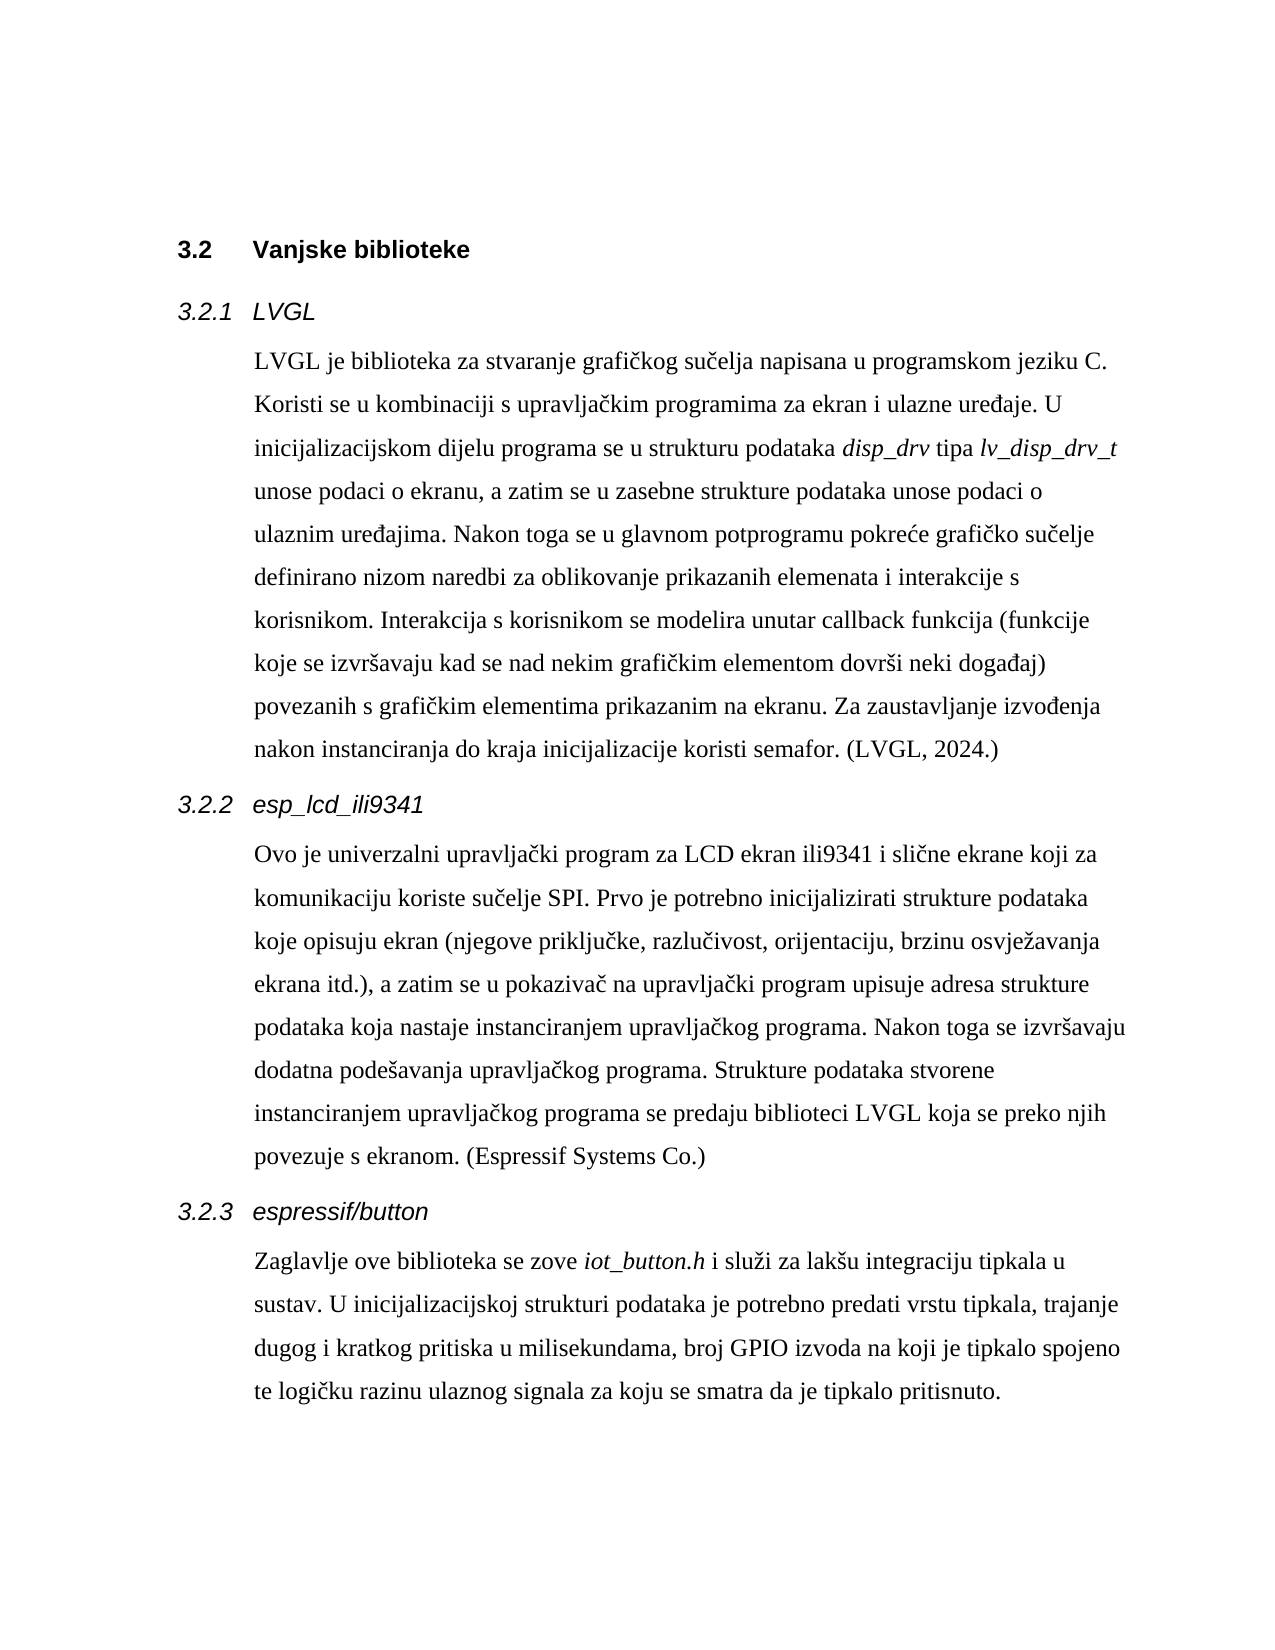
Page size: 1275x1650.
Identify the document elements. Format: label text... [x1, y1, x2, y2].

subtitle Vanjske biblioteke [177, 235, 1127, 264]
text Zaglavlje ove biblioteka se zove iot_button.h i služi za lakšu integraciju tipkala u sustav. U inicijalizacijskoj strukturi podataka je potrebno predati vrstu tipkala, trajanje dugog i kratkog pritiska u milisekundama, broj GPIO izvoda na koji je tipkalo spojeno te logičku razinu ulaznog signala za koju se smatra da je tipkalo pritisnuto. [254, 1246, 1127, 1404]
subtitle LVGL [177, 297, 1127, 326]
text LVGL je biblioteka za stvaranje grafičkog sučelja napisana u programskom jeziku C. Koristi se u kombinaciji s upravljačkim programima za ekran i ulazne uređaje. U inicijalizacijskom dijelu programa se u strukturu podataka disp_drv tipa lv_disp_drv_t unose podaci o ekranu, a zatim se u zasebne strukture podataka unose podaci o ulaznim uređajima. Nakon toga se u glavnom potprogramu pokreće grafičko sučelje definirano nizom naredbi za oblikovanje prikazanih elemenata i interakcije s korisnikom. Interakcija s korisnikom se modelira unutar callback funkcija (funkcije koje se izvršavaju kad se nad nekim grafičkim elementom dovrši neki događaj) povezanih s grafičkim elementima prikazanim na ekranu. Za zaustavljanje izvođenja nakon instanciranja do kraja inicijalizacije koristi semafor. (LVGL, 2024.) [254, 346, 1127, 763]
subtitle espressif/button [177, 1197, 1127, 1226]
text Ovo je univerzalni upravljački program za LCD ekran ili9341 i slične ekrane koji za komunikaciju koriste sučelje SPI. Prvo je potrebno inicijalizirati strukture podataka koje opisuju ekran (njegove priključke, razlučivost, orijentaciju, brzinu osvježavanja ekrana itd.), a zatim se u pokazivač na upravljački program upisuje adresa strukture podataka koja nastaje instanciranjem upravljačkog programa. Nakon toga se izvršavaju dodatna podešavanja upravljačkog programa. Strukture podataka stvorene instanciranjem upravljačkog programa se predaju biblioteci LVGL koja se preko njih povezuje s ekranom. (Espressif Systems Co.) [254, 839, 1127, 1170]
subtitle esp_lcd_ili9341 [177, 790, 1127, 819]
